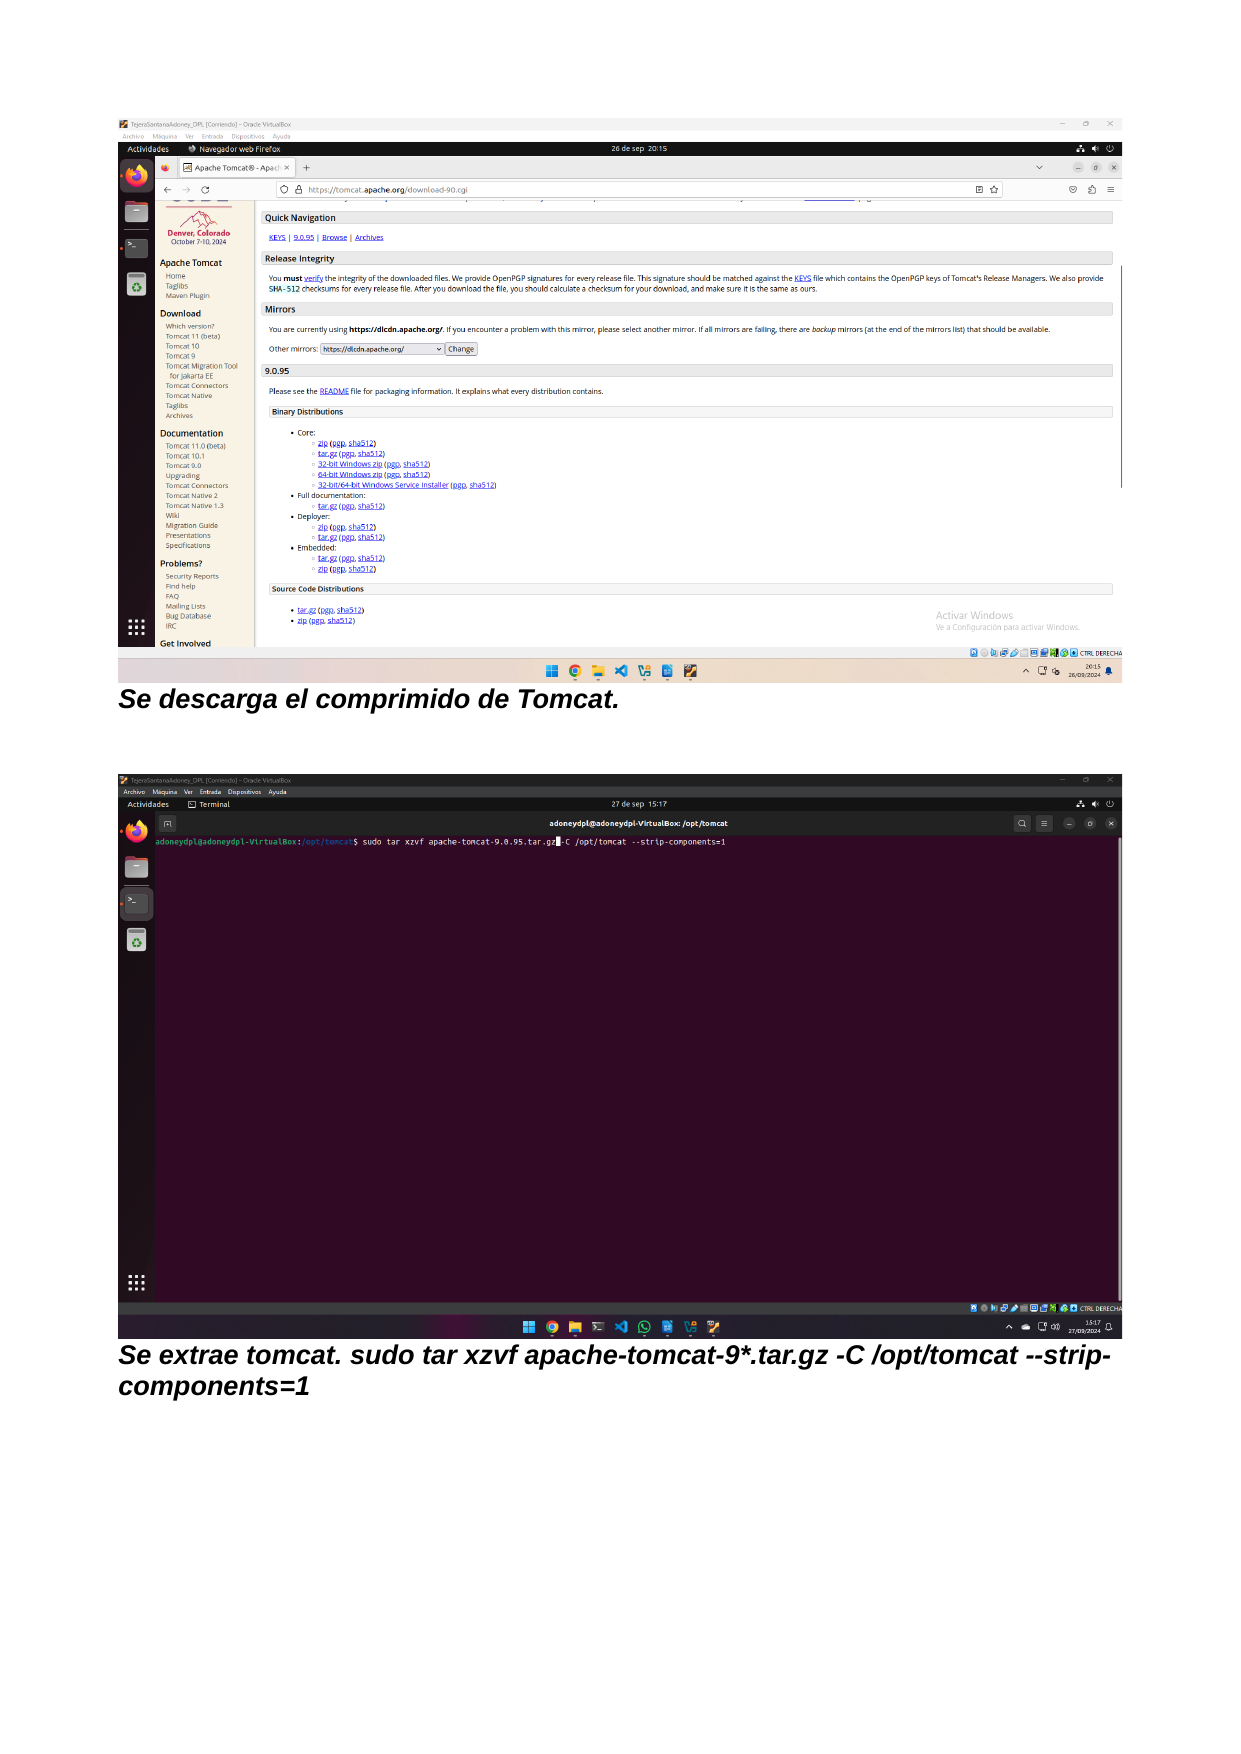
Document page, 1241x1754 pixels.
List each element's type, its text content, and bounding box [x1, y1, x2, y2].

picture [118, 774, 1123, 1339]
subtitle Se extrae tomcat. sudo tar xzvf apache-tomcat-9*.tar.gz -C /opt/tomcat --strip-components=1 [118, 1339, 1122, 1401]
subtitle Se descarga el comprimido de Tomcat. [118, 683, 1122, 714]
picture [118, 118, 1123, 683]
